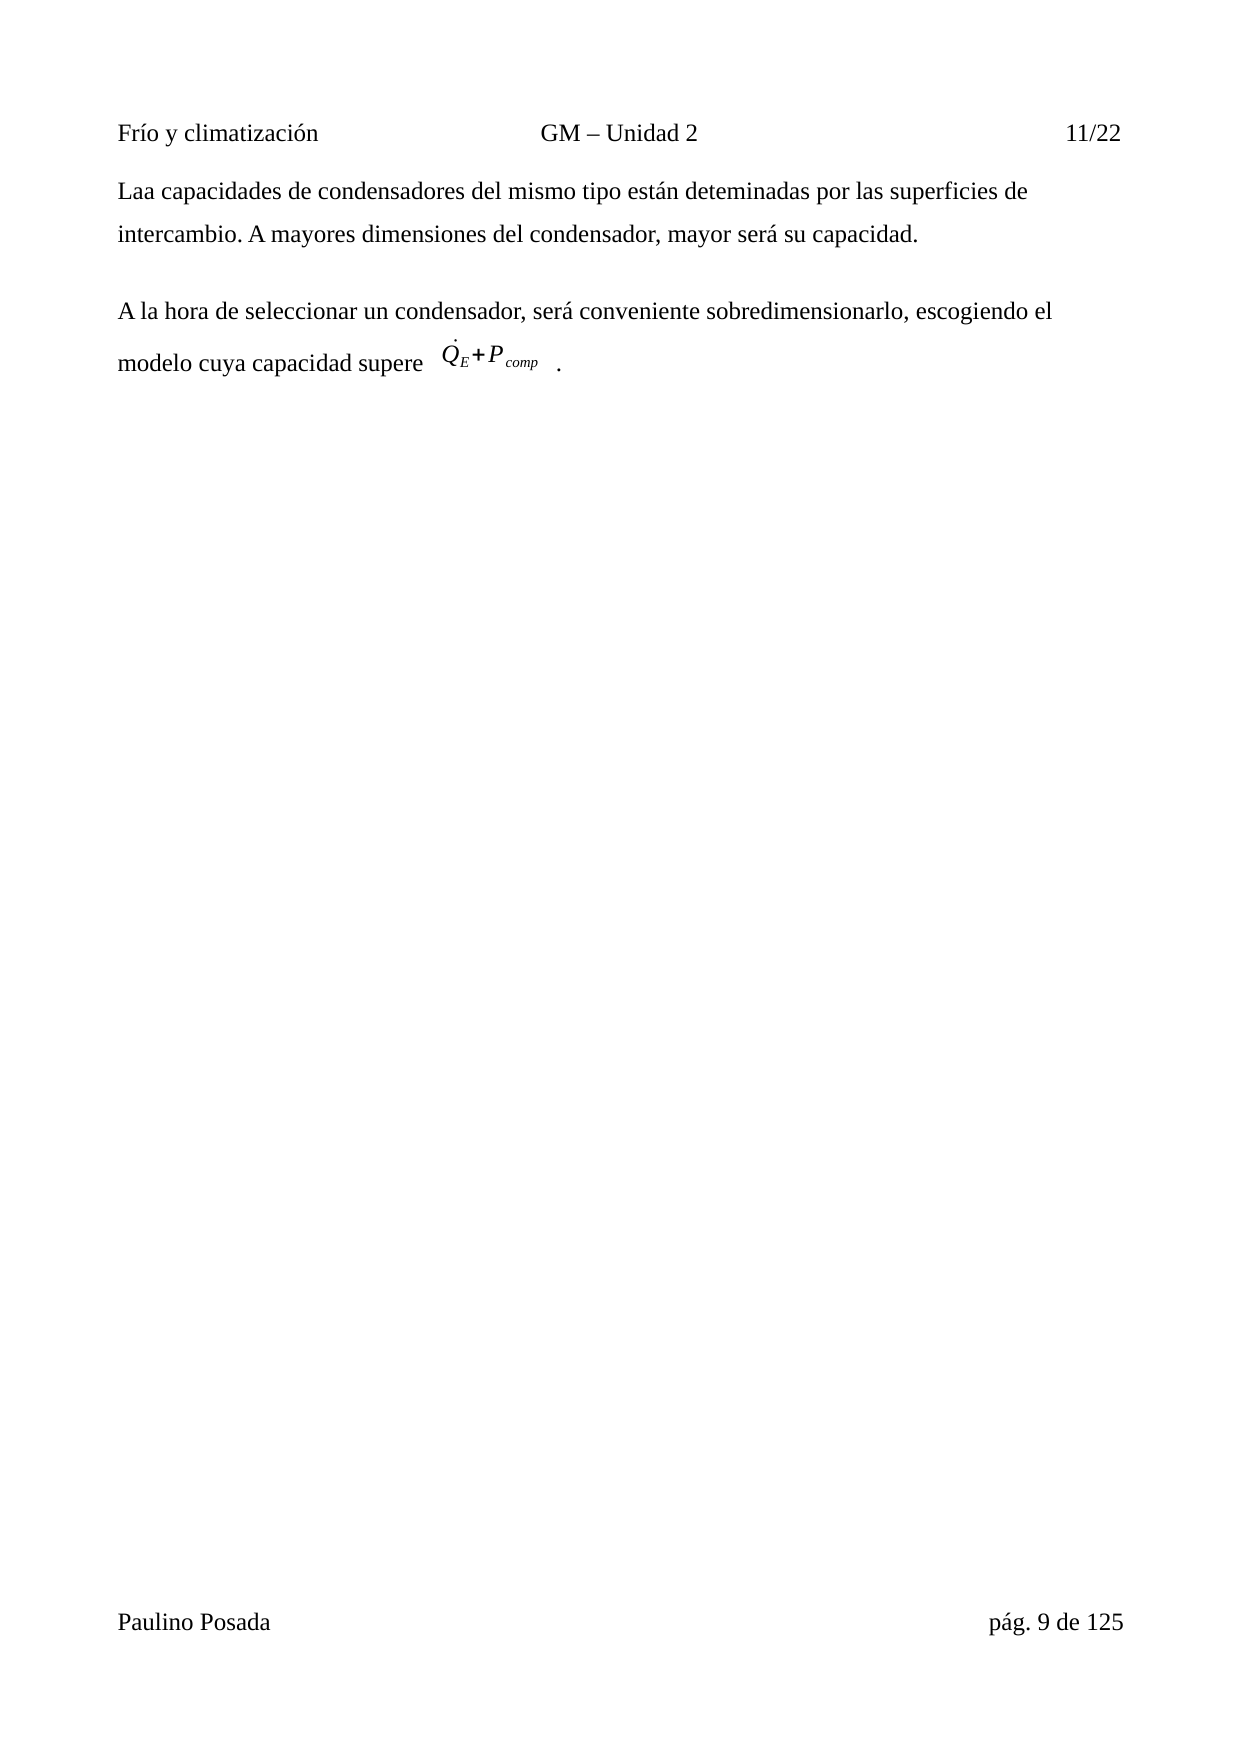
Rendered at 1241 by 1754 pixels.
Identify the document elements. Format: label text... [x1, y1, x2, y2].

text A la hora de seleccionar un condensador, será conveniente sobredimensionarlo, escogiendo el modelo cuya capacidad supere. [117, 296, 1123, 376]
text Laa capacidades de condensadores del mismo tipo están deteminadas por las superficies de intercambio. A mayores dimensiones del condensador, mayor será su capacidad. [117, 176, 1123, 248]
